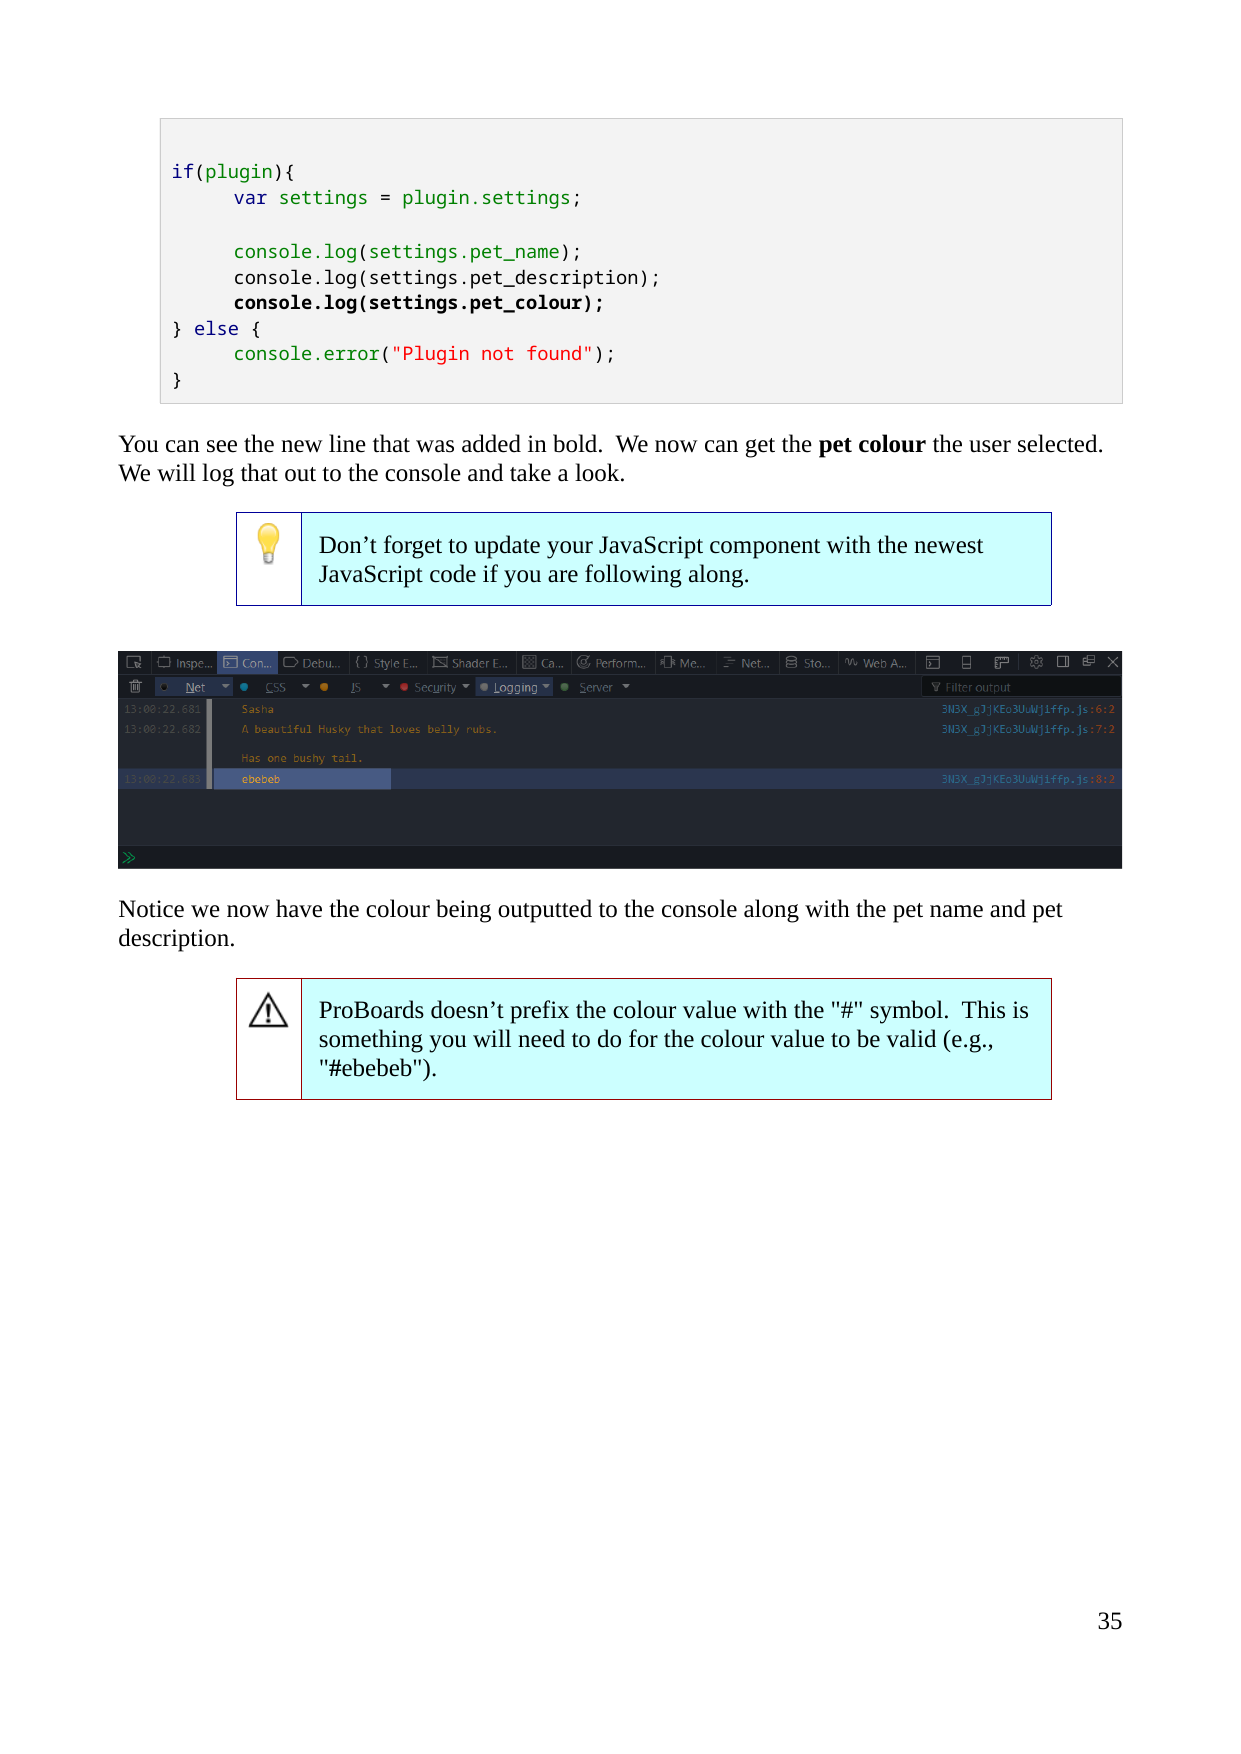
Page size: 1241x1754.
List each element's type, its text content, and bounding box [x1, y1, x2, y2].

picture [251, 523, 286, 565]
table_header Don’t forget to update your JavaScript component with the newest JavaScript code if you are following along. [302, 513, 1051, 605]
text You can see the new line that was added in bold. We now can get the pet colour the user selected. We will log that out to the console and take a look. [118, 429, 1122, 487]
table_header [237, 513, 301, 605]
text console.log(settings.pet_description); [161, 252, 1122, 278]
text } else { [161, 303, 1122, 329]
picture [248, 989, 289, 1030]
text if(plugin){ [161, 147, 1122, 172]
text } [161, 354, 1122, 403]
text console.error("Plugin not found"); [161, 329, 1122, 354]
text console.log(settings.pet_colour); [161, 278, 1122, 303]
table_header [237, 979, 301, 1099]
text var settings = plugin.settings; [161, 172, 1122, 198]
text console.log(settings.pet_name); [161, 227, 1122, 252]
table_header ProBoards doesn’t prefix the colour value with the "#" symbol. This is something you will need to do for the colour value to be valid (e.g., "#ebebeb"). [302, 979, 1051, 1099]
text Notice we now have the colour being outputted to the console along with the pet name and pet description. [118, 894, 1122, 952]
picture [118, 651, 1123, 869]
